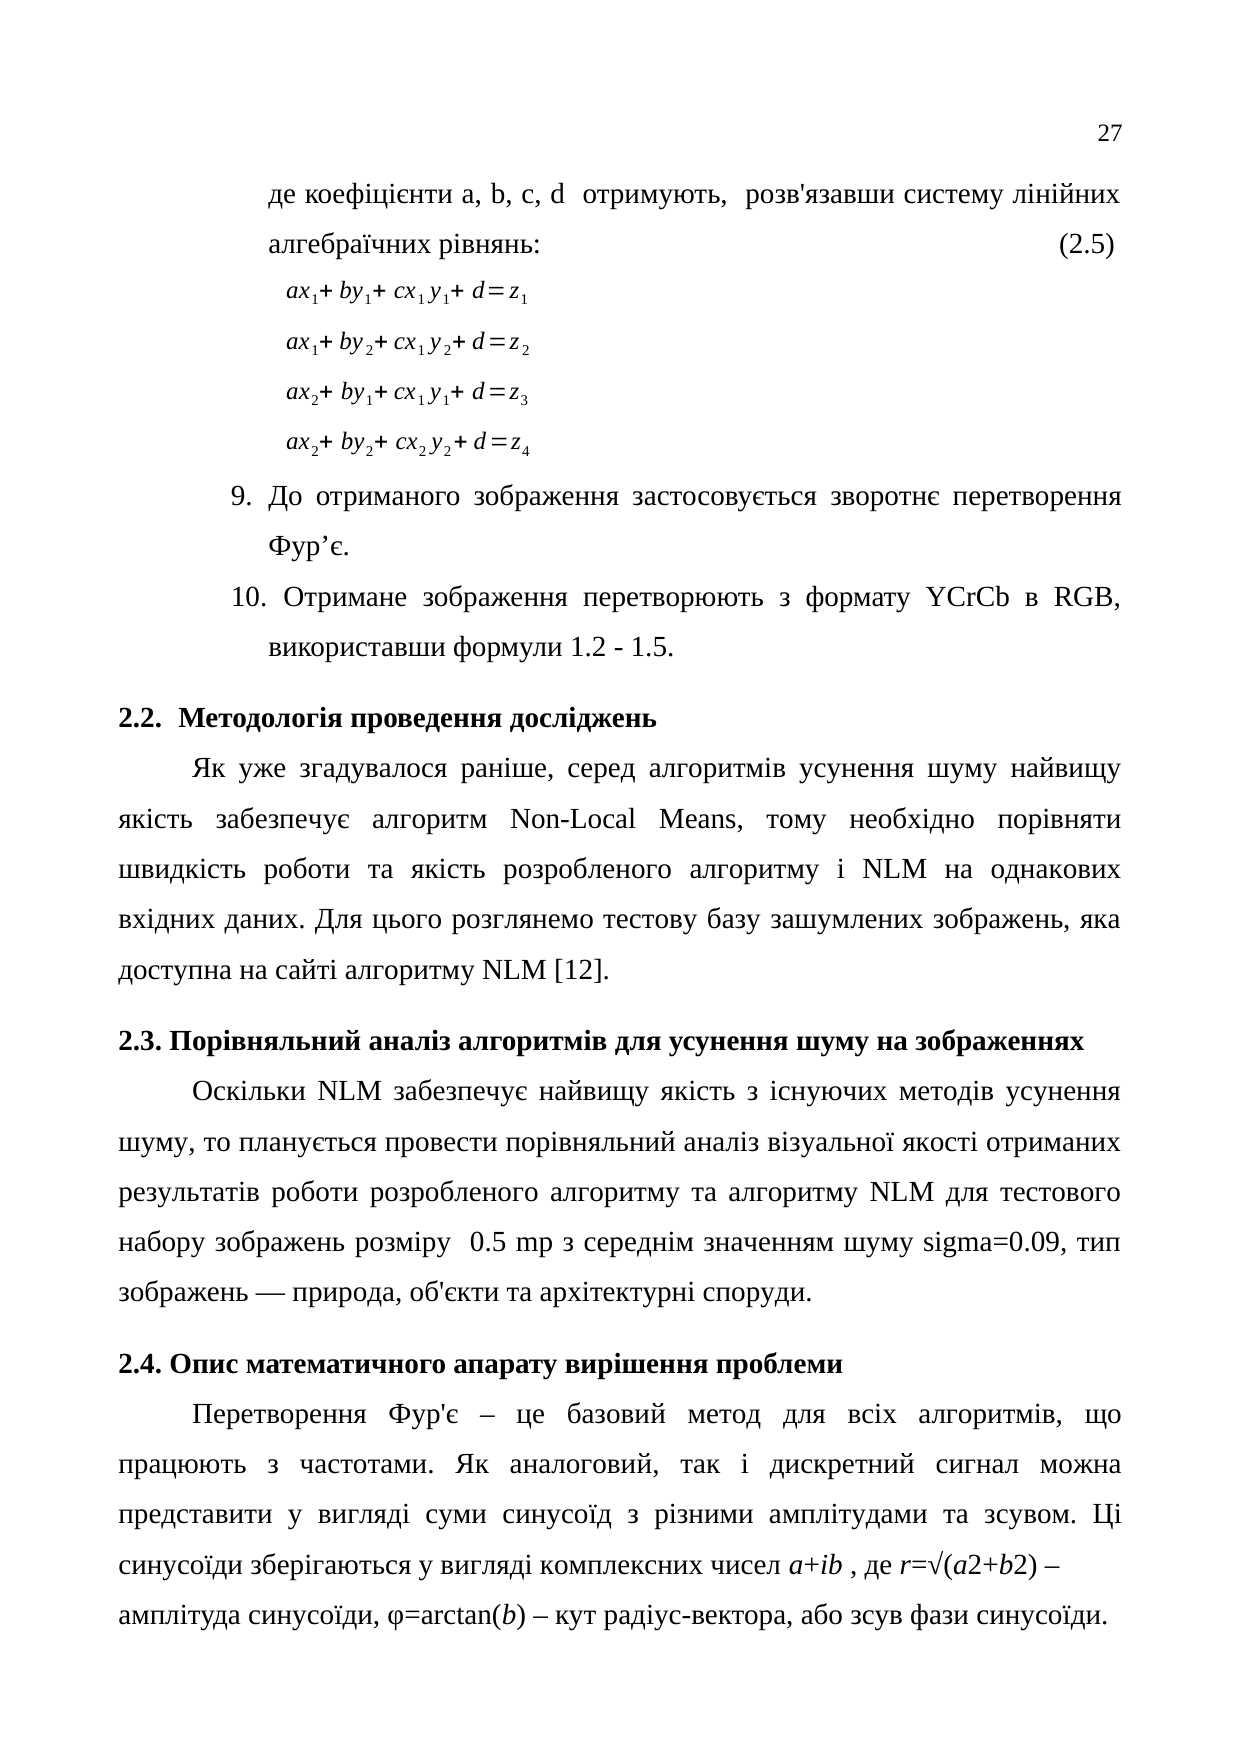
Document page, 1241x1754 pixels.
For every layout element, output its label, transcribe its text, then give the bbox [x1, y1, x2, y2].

list Отримане зображення перетворюють з формату YCrCb в RGB, використавши формули 1.2 - 1.5. [231, 579, 1122, 663]
subtitle 2.4. Опис математичного апарату вирішення проблеми [118, 1346, 1122, 1379]
subtitle 2.3. Порівняльний аналіз алгоритмів для усунення шуму на зображеннях [118, 1023, 1122, 1057]
text амплітуда синусоїди, φ=arctan(b) – кут радіус-вектора, або зсув фази синусоїди. [118, 1597, 1122, 1631]
list де коефіцієнти a, b, c, d отримують, розв'язавши систему лінійних алгебраїчних рівнянь: (2.5) [231, 176, 1122, 260]
text Як уже згадувалося раніше, серед алгоритмів усунення шуму найвищу якість забезпечує алгоритм Non-Local Means, тому необхідно порівняти швидкість роботи та якість розробленого алгоритму і NLM на однакових вхідних даних. Для цього розглянемо тестову базу зашумлених зображень, яка доступна на сайті алгоритму NLM [12]. [118, 751, 1122, 985]
subtitle 2.2. Методологія проведення досліджень [118, 700, 1122, 734]
text Оскільки NLM забезпечує найвищу якість з існуючих методів усунення шуму, то планується провести порівняльний аналіз візуальної якості отриманих результатів роботи розробленого алгоритму та алгоритму NLM для тестового набору зображень розміру 0.5 mp з середнім значенням шуму sigma=0.09, тип зображень — природа, об'єкти та архітектурні споруди. [118, 1073, 1122, 1308]
list До отриманого зображення застосовується зворотнє перетворення Фур’є. [231, 478, 1122, 562]
text Перетворення Фур'є – це базовий метод для всіх алгоритмів, що працюють з частотами. Як аналоговий, так і дискретний сигнал можна представити у вигляді суми синусоїд з різними амплітудами та зсувом. Ці синусоїди зберігаються у вигляді комплексних чисел a+ib , де r=√(a2+b2) – [118, 1396, 1122, 1581]
